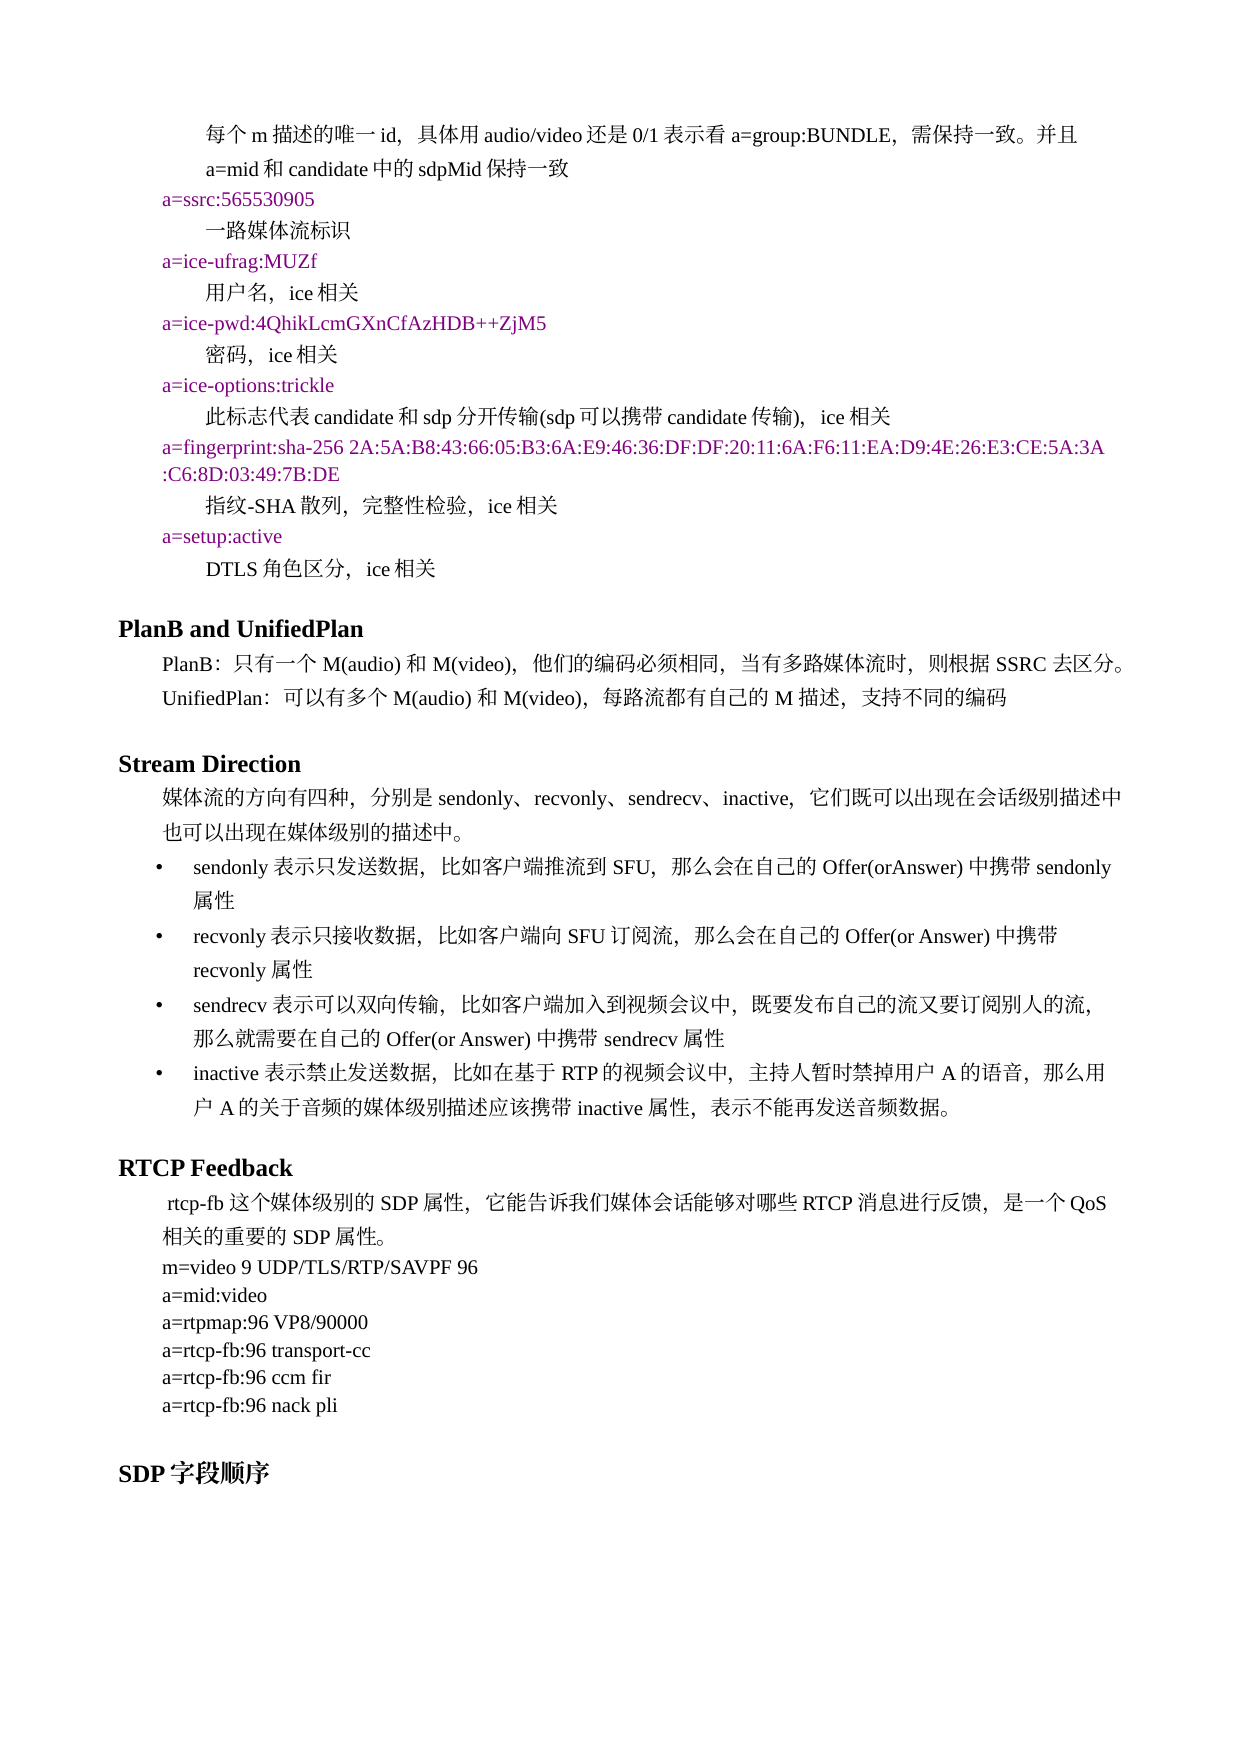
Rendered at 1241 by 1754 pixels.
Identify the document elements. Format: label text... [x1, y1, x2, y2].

text m=video 9 UDP/TLS/RTP/SAVPF 96 [118, 1255, 1122, 1279]
text a=rtpmap:96 VP8/90000 [118, 1310, 1122, 1334]
list sendrecv 表示可以双向传输，⽐如客户端加⼊到视频会议中，既要发布⾃⼰的流⼜要订阅别⼈的流，那么就需要在⾃⼰的 Offer(or Answer) 中携带 sendrecv 属性 [156, 988, 1122, 1052]
list inactive 表示禁⽌发送数据，⽐如在基于 RTP 的视频会议中，主持⼈暂时禁掉⽤户 A 的语⾳，那么⽤户 A 的关于⾳频的媒体级别描述应该携带 inactive 属性，表示不能再发送⾳频数据。 [156, 1057, 1122, 1121]
text RTCP Feedback [118, 1153, 1122, 1182]
text a=ice-ufrag:MUZf [118, 249, 1122, 273]
text 指纹-SHA散列，完整性检验，ice相关 [118, 490, 1122, 520]
text DTLS角色区分，ice相关 [118, 552, 1122, 582]
text PlanB：只有⼀个 M(audio) 和 M(video)，他们的编码必须相同，当有多路媒体流时，则根据 SSRC 去区分。 [118, 647, 1122, 677]
text SDP字段顺序 [118, 1453, 1122, 1489]
text 用户名，ice相关 [118, 276, 1122, 306]
text 每个m描述的唯一id，具体用audio/video还是0/1表示看 a=group:BUNDLE，需保持一致。并且 a=mid和candidate中的sdpMid保持一致 [118, 118, 1122, 182]
text a=setup:active [118, 524, 1122, 548]
text PlanB and UnifiedPlan [118, 614, 1122, 643]
text 此标志代表candidate和sdp分开传输(sdp可以携带candidate传输)，ice相关 [118, 400, 1122, 430]
text 媒体流的⽅向有四种，分别是 sendonly、recvonly、sendrecv、inactive，它们既可以出现在会话级别描述中 也可以出现在媒体级别的描述中。 [118, 782, 1122, 846]
text a=fingerprint:sha-256 2A:5A:B8:43:66:05:B3:6A:E9:46:36:DF:DF:20:11:6A:F6:11:EA:D9:4E:26:E3:CE:5A:3A [118, 435, 1122, 459]
text a=rtcp-fb:96 ccm fir [118, 1365, 1122, 1389]
list sendonly 表示只发送数据，⽐如客户端推流到 SFU，那么会在⾃⼰的 Offer(orAnswer) 中携带 sendonly 属性 [156, 851, 1122, 915]
text a=rtcp-fb:96 nack pli [118, 1393, 1122, 1417]
text a=mid:video [118, 1282, 1122, 1307]
text 密码，ice相关 [118, 338, 1122, 368]
list recvonly表示只接收数据，⽐如客户端向 SFU 订阅流，那么会在⾃⼰的 Offer(or Answer) 中携带 recvonly 属性 [156, 919, 1122, 983]
text a=ice-options:trickle [118, 373, 1122, 397]
text a=ssrc:565530905 [118, 187, 1122, 211]
text 一路媒体流标识 [118, 214, 1122, 244]
text a=ice-pwd:4QhikLcmGXnCfAzHDB++ZjM5 [118, 311, 1122, 335]
text rtcp-fb 这个媒体级别的 SDP 属性，它能告诉我们媒体会话能够对哪些RTCP 消息进⾏反馈，是⼀个QoS 相关的重要的 SDP 属性。 [118, 1186, 1122, 1250]
text UnifiedPlan：可以有多个 M(audio) 和 M(video)，每路流都有⾃⼰的 M 描述，支持不同的编码 [118, 681, 1122, 711]
text a=rtcp-fb:96 transport-cc [118, 1338, 1122, 1362]
text Stream Direction [118, 749, 1122, 777]
text :C6:8D:03:49:7B:DE [118, 462, 1122, 486]
